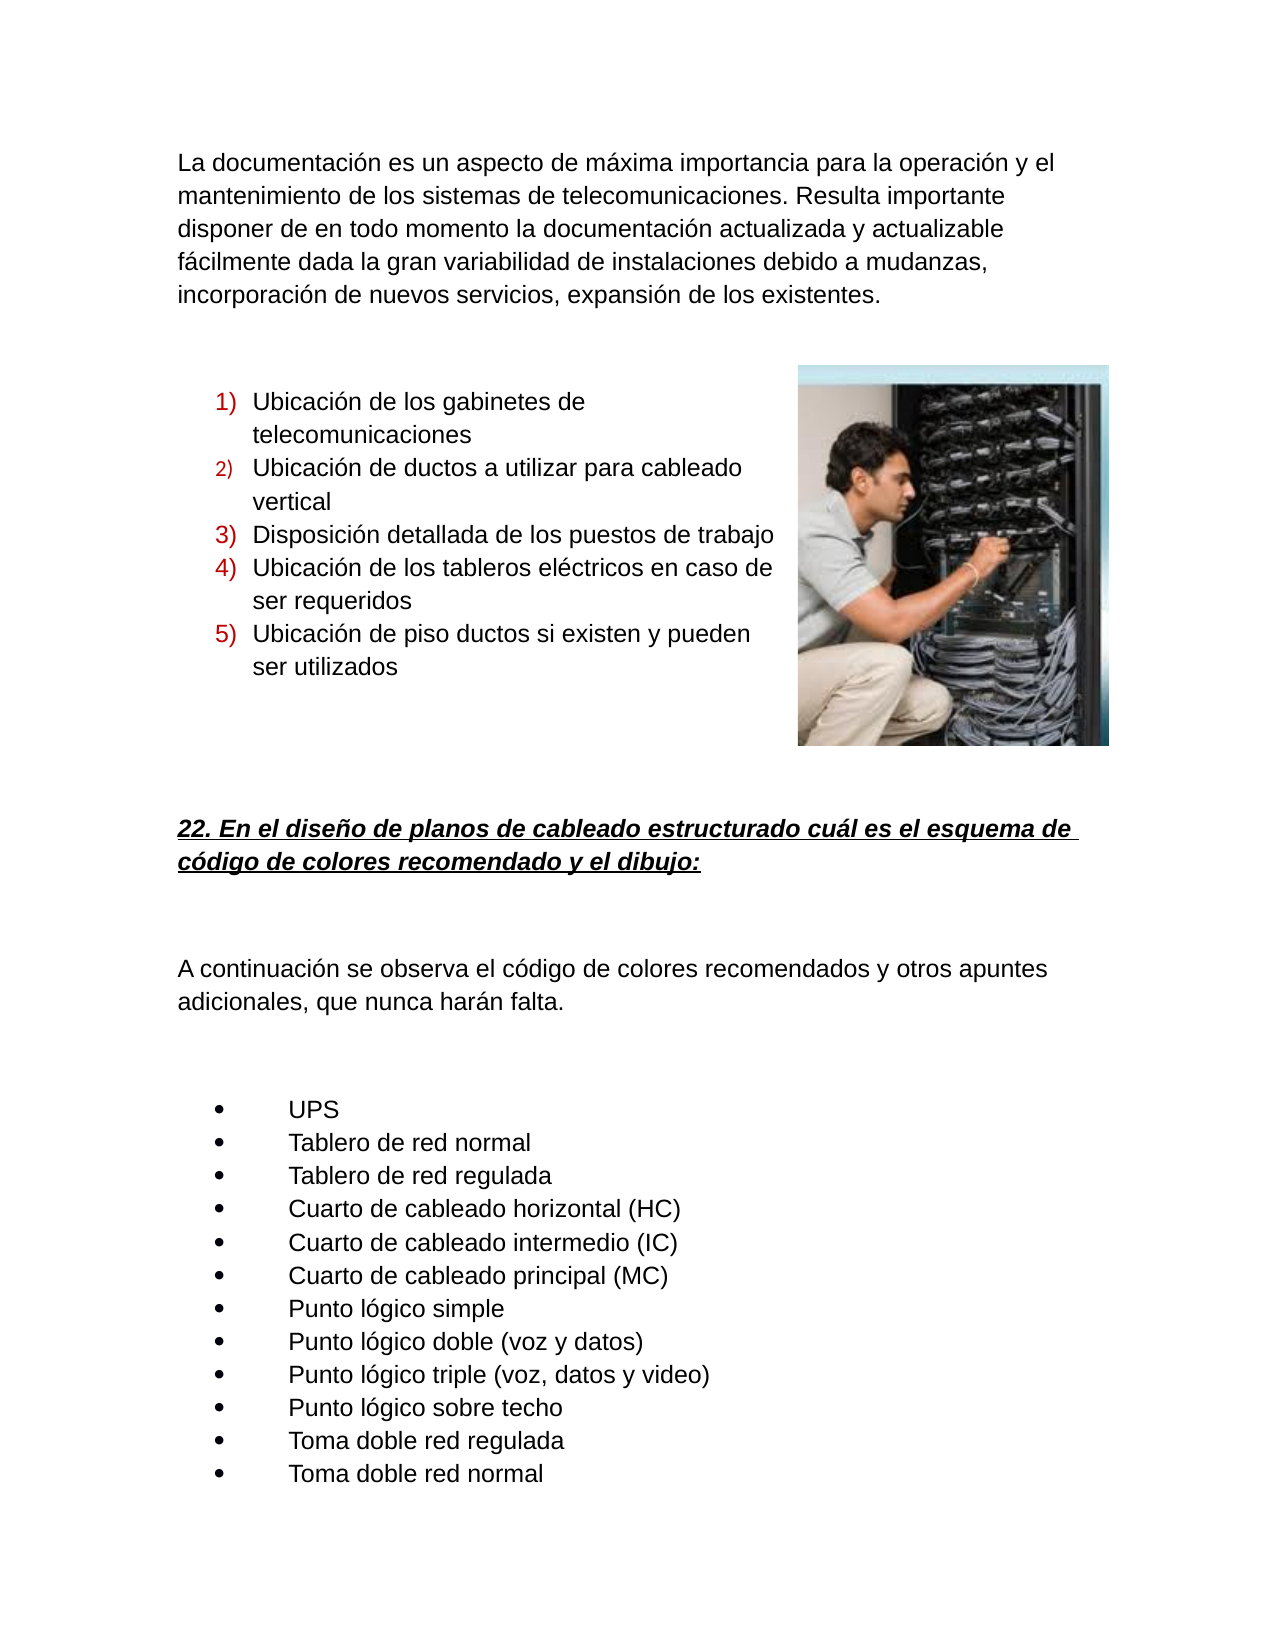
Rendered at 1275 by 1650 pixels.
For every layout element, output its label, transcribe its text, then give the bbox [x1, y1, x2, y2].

list Punto lógico sobre techo [215, 1393, 1098, 1422]
list UPS [215, 1095, 1098, 1124]
list Punto lógico simple [215, 1294, 1098, 1323]
list Tablero de red normal [215, 1128, 1098, 1157]
list Toma doble red regulada [215, 1426, 1098, 1455]
list Ubicación de piso ductos si existen y pueden ser utilizados [215, 619, 797, 681]
list Punto lógico doble (voz y datos) [215, 1327, 1098, 1356]
list Ubicación de los gabinetes de telecomunicaciones [215, 387, 797, 449]
list Cuarto de cableado principal (MC) [215, 1261, 1098, 1289]
list Punto lógico triple (voz, datos y video) [215, 1360, 1098, 1389]
list Ubicación de ductos a utilizar para cableado vertical [215, 453, 797, 516]
text La documentación es un aspecto de máxima importancia para la operación y el mantenimiento de los sistemas de telecomunicaciones. Resulta importante disponer de en todo momento la documentación actualizada y actualizable fácilmente dada la gran variabilidad de instalaciones debido a mudanzas, incorporación de nuevos servicios, expansión de los existentes. [177, 148, 1098, 308]
picture [797, 365, 1109, 746]
list Toma doble red normal [215, 1459, 1098, 1488]
list Disposición detallada de los puestos de trabajo [215, 520, 797, 549]
text A continuación se observa el código de colores recomendados y otros apuntes adicionales, que nunca harán falta. [177, 954, 1098, 1016]
list Cuarto de cableado horizontal (HC) [215, 1194, 1098, 1223]
list Cuarto de cableado intermedio (IC) [215, 1227, 1098, 1256]
text 22. En el diseño de planos de cableado estructurado cuál es el esquema de código de colores recomendado y el dibujo: [177, 813, 1098, 875]
list Tablero de red regulada [215, 1161, 1098, 1190]
list Ubicación de los tableros eléctricos en caso de ser requeridos [215, 553, 797, 615]
